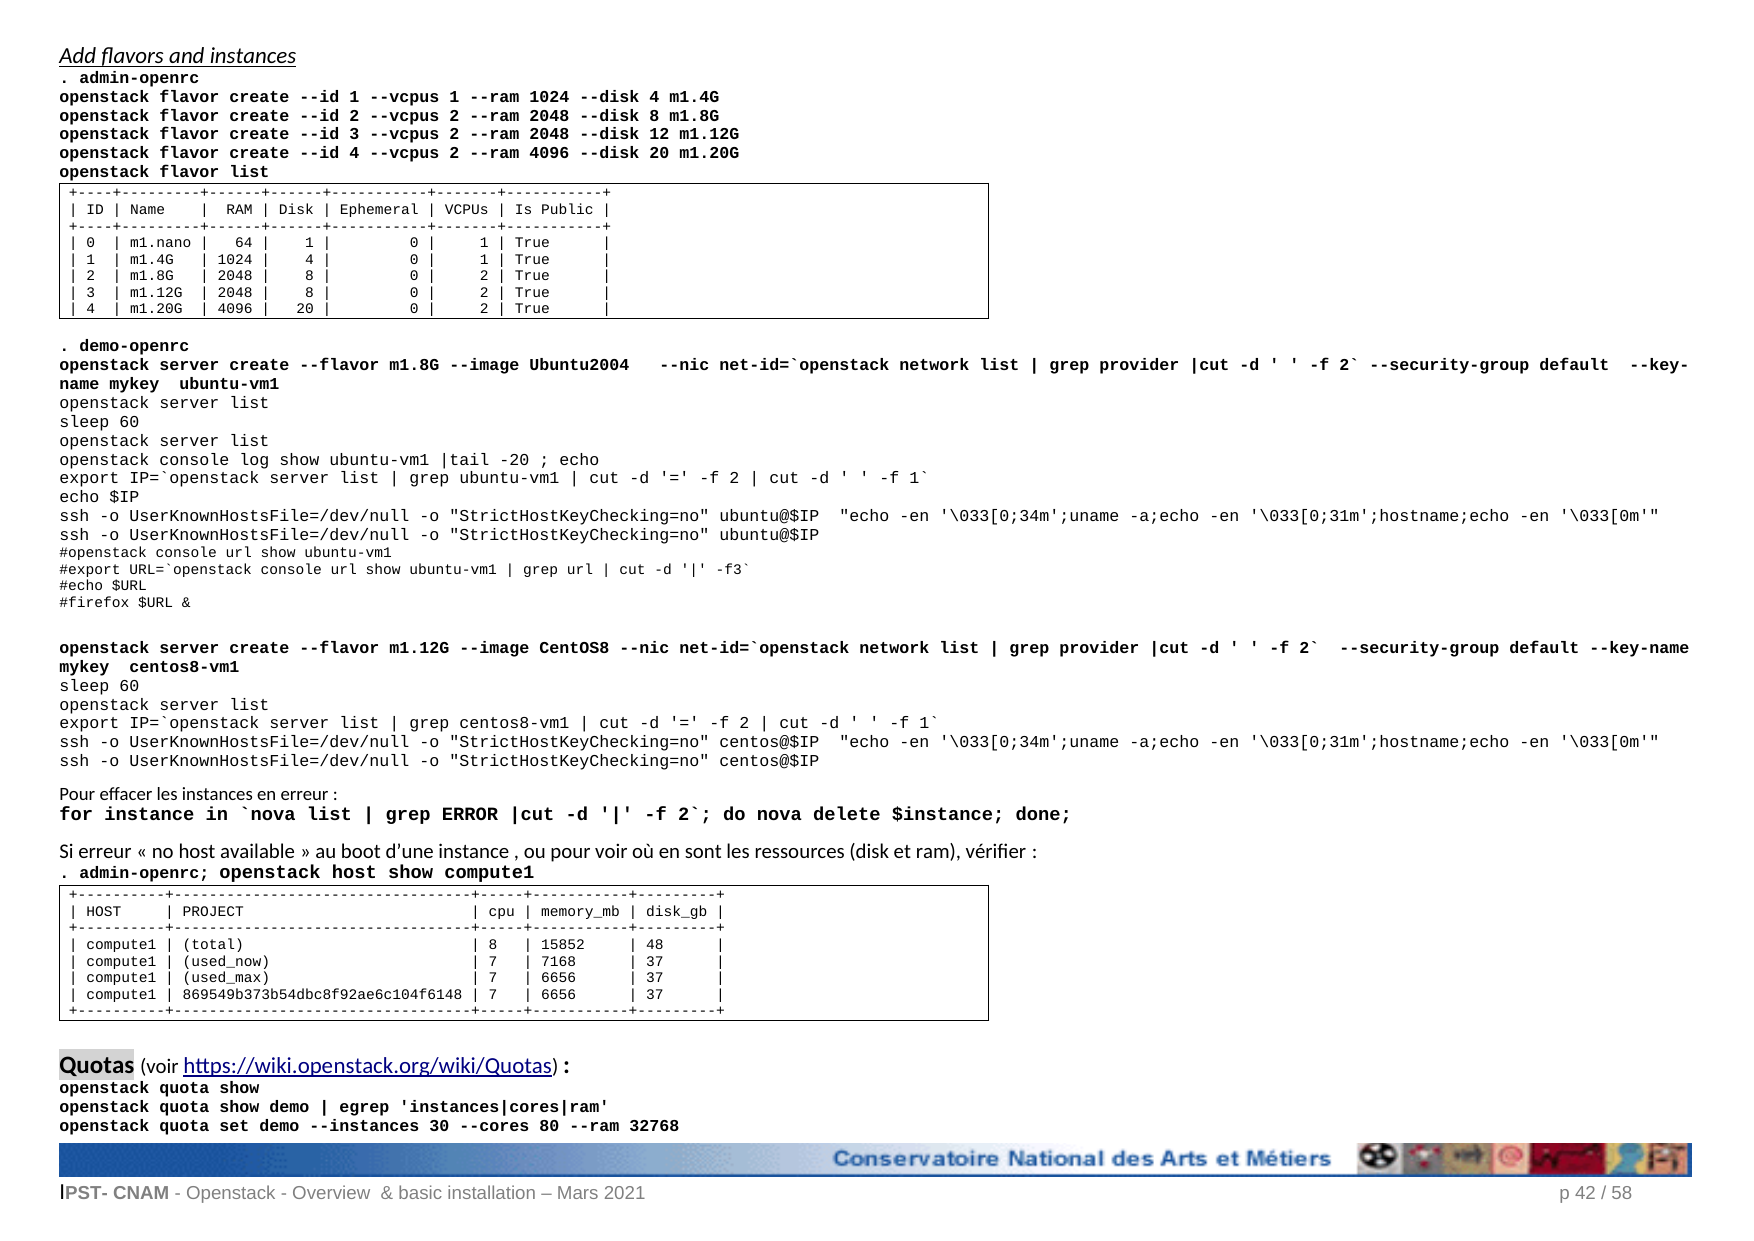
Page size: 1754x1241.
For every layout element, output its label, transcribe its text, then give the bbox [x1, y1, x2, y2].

text sleep 60 [59, 677, 1695, 696]
text ssh -o UserKnownHostsFile=/dev/null -o "StrictHostKeyChecking=no" ubuntu@$IP "echo -en '\033[0;34m';uname -a;echo -en '\033[0;31m';hostname;echo -en '\033[0m'" [59, 508, 1695, 527]
text | 3 | m1.12G | 2048 | 8 | 0 | 2 | True | [60, 282, 988, 298]
text #firefox $URL & [59, 595, 1695, 612]
text openstack flavor create --id 2 --vcpus 2 --ram 2048 --disk 8 m1.8G [59, 107, 1695, 126]
text export IP=`openstack server list | grep ubuntu-vm1 | cut -d '=' -f 2 | cut -d ' ' -f 1` [59, 470, 1695, 489]
text openstack server create --flavor m1.8G --image Ubuntu2004 --nic net-id=`openstack network list | grep provider |cut -d ' ' -f 2` --security-group default --key-name mykey ubuntu-vm1 [59, 357, 1695, 394]
text +----------+----------------------------------+-----+-----------+---------+ [60, 1000, 988, 1020]
text #export URL=`openstack console url show ubuntu-vm1 | grep url | cut -d '|' -f3` [59, 562, 1695, 578]
text | 4 | m1.20G | 4096 | 20 | 0 | 2 | True | [60, 298, 988, 318]
text openstack server list [59, 394, 1695, 413]
text #openstack console url show ubuntu-vm1 [59, 545, 1695, 562]
text Add flavors and instances [59, 41, 1695, 69]
text openstack flavor create --id 4 --vcpus 2 --ram 4096 --disk 20 m1.20G [59, 145, 1695, 164]
text openstack server list [59, 696, 1695, 715]
text sleep 60 [59, 413, 1695, 432]
text ssh -o UserKnownHostsFile=/dev/null -o "StrictHostKeyChecking=no" centos@$IP [59, 753, 1695, 772]
text ssh -o UserKnownHostsFile=/dev/null -o "StrictHostKeyChecking=no" centos@$IP "echo -en '\033[0;34m';uname -a;echo -en '\033[0;31m';hostname;echo -en '\033[0m'" [59, 734, 1695, 753]
text | ID | Name | RAM | Disk | Ephemeral | VCPUs | Is Public | [60, 199, 988, 216]
text openstack server list [59, 432, 1695, 451]
text +----------+----------------------------------+-----+-----------+---------+ [60, 918, 988, 934]
text | compute1 | 869549b373b54dbc8f92ae6c104f6148 | 7 | 6656 | 37 | [60, 984, 988, 1000]
text | compute1 | (used_now) | 7 | 7168 | 37 | [60, 951, 988, 967]
text export IP=`openstack server list | grep centos8-vm1 | cut -d '=' -f 2 | cut -d ' ' -f 1` [59, 715, 1695, 734]
text | 0 | m1.nano | 64 | 1 | 0 | 1 | True | [60, 232, 988, 249]
text openstack quota set demo --instances 30 --cores 80 --ram 32768 [59, 1117, 1695, 1136]
text | HOST | PROJECT | cpu | memory_mb | disk_gb | [60, 901, 988, 918]
text openstack flavor list [59, 164, 1695, 182]
text . admin-openrc [59, 69, 1695, 88]
text openstack flavor create --id 1 --vcpus 1 --ram 1024 --disk 4 m1.4G [59, 88, 1695, 107]
text . admin-openrc; openstack host show compute1 [59, 863, 1695, 884]
text +----+---------+------+------+-----------+-------+-----------+ [60, 184, 988, 199]
text openstack console log show ubuntu-vm1 |tail -20 ; echo [59, 451, 1695, 470]
text | 2 | m1.8G | 2048 | 8 | 0 | 2 | True | [60, 265, 988, 282]
text echo $IP [59, 489, 1695, 508]
text +----+---------+------+------+-----------+-------+-----------+ [60, 216, 988, 232]
text . demo-openrc [59, 338, 1695, 357]
text Quotas (voir https://wiki.openstack.org/wiki/Quotas) : [59, 1049, 1695, 1080]
text openstack quota show [59, 1080, 1695, 1098]
text #echo $URL [59, 578, 1695, 595]
text openstack server create --flavor m1.12G --image CentOS8 --nic net-id=`openstack network list | grep provider |cut -d ' ' -f 2` --security-group default --key-name mykey centos8-vm1 [59, 640, 1695, 677]
text ssh -o UserKnownHostsFile=/dev/null -o "StrictHostKeyChecking=no" ubuntu@$IP [59, 527, 1695, 545]
text Si erreur « no host available » au boot d’une instance , ou pour voir où en sont les ressources (disk et ram), vérifier : [59, 838, 1695, 863]
text Pour effacer les instances en erreur : [59, 782, 1695, 805]
text +----------+----------------------------------+-----+-----------+---------+ [60, 886, 988, 901]
text for instance in `nova list | grep ERROR |cut -d '|' -f 2`; do nova delete $instance; done; [59, 805, 1695, 826]
text | 1 | m1.4G | 1024 | 4 | 0 | 1 | True | [60, 249, 988, 265]
text openstack flavor create --id 3 --vcpus 2 --ram 2048 --disk 12 m1.12G [59, 126, 1695, 145]
text | compute1 | (used_max) | 7 | 6656 | 37 | [60, 967, 988, 984]
text openstack quota show demo | egrep 'instances|cores|ram' [59, 1098, 1695, 1117]
text | compute1 | (total) | 8 | 15852 | 48 | [60, 934, 988, 951]
